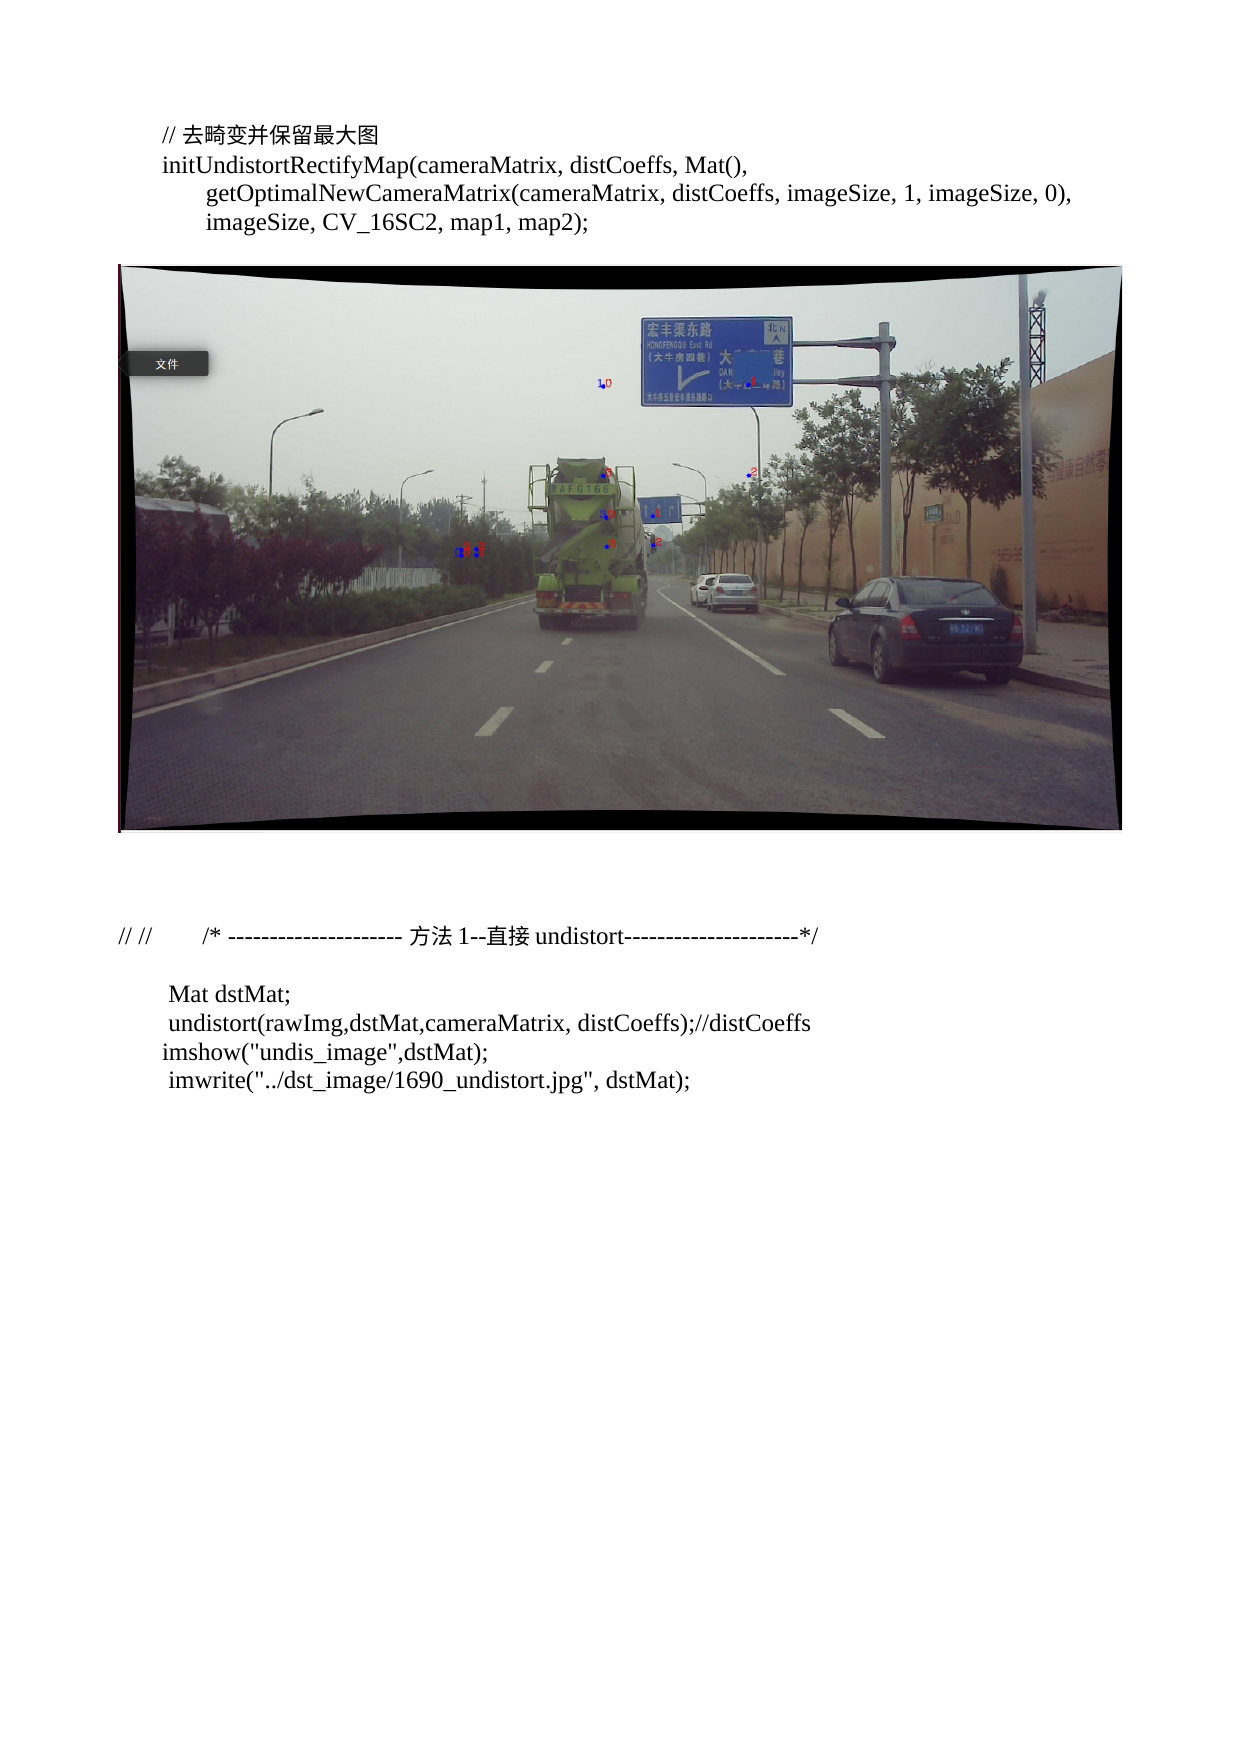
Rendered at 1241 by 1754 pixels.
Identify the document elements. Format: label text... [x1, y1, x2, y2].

text Mat dstMat; [118, 979, 1122, 1008]
text undistort(rawImg,dstMat,cameraMatrix, distCoeffs);//distCoeffs [118, 1008, 1122, 1037]
text initUndistortRectifyMap(cameraMatrix, distCoeffs, Mat(), [118, 150, 1122, 178]
text getOptimalNewCameraMatrix(cameraMatrix, distCoeffs, imageSize, 1, imageSize, 0), [118, 178, 1122, 207]
text imageSize, CV_16SC2, map1, map2); [118, 207, 1122, 236]
picture [118, 264, 1123, 833]
text // 去畸变并保留最大图 [118, 118, 1122, 150]
text imwrite("../dst_image/1690_undistort.jpg", dstMat); [118, 1065, 1122, 1094]
text imshow("undis_image",dstMat); [118, 1037, 1122, 1065]
text // // /* --------------------- 方法1--直接 undistort---------------------*/ [118, 919, 1122, 950]
